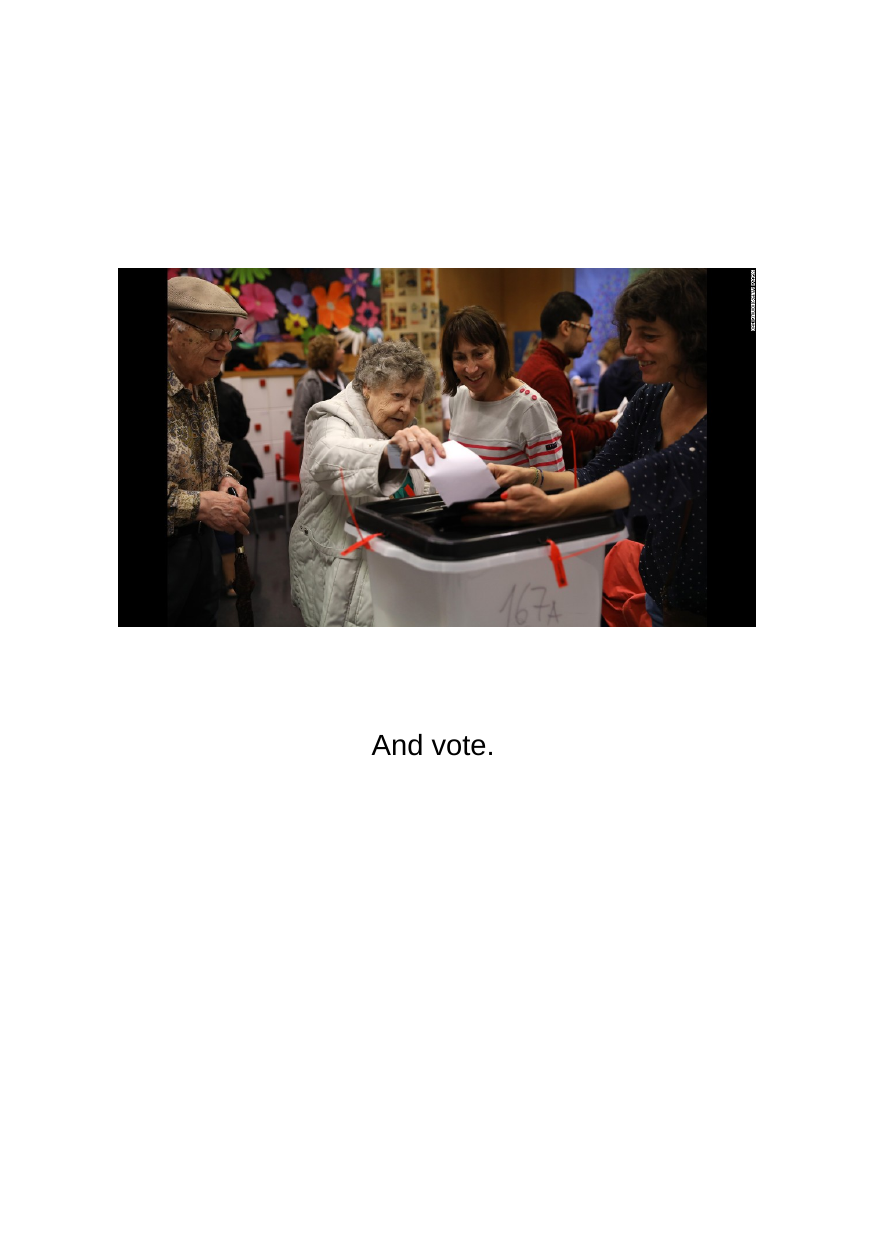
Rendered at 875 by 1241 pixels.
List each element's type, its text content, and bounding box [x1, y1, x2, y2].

text And vote. [118, 728, 756, 761]
picture [118, 268, 756, 627]
